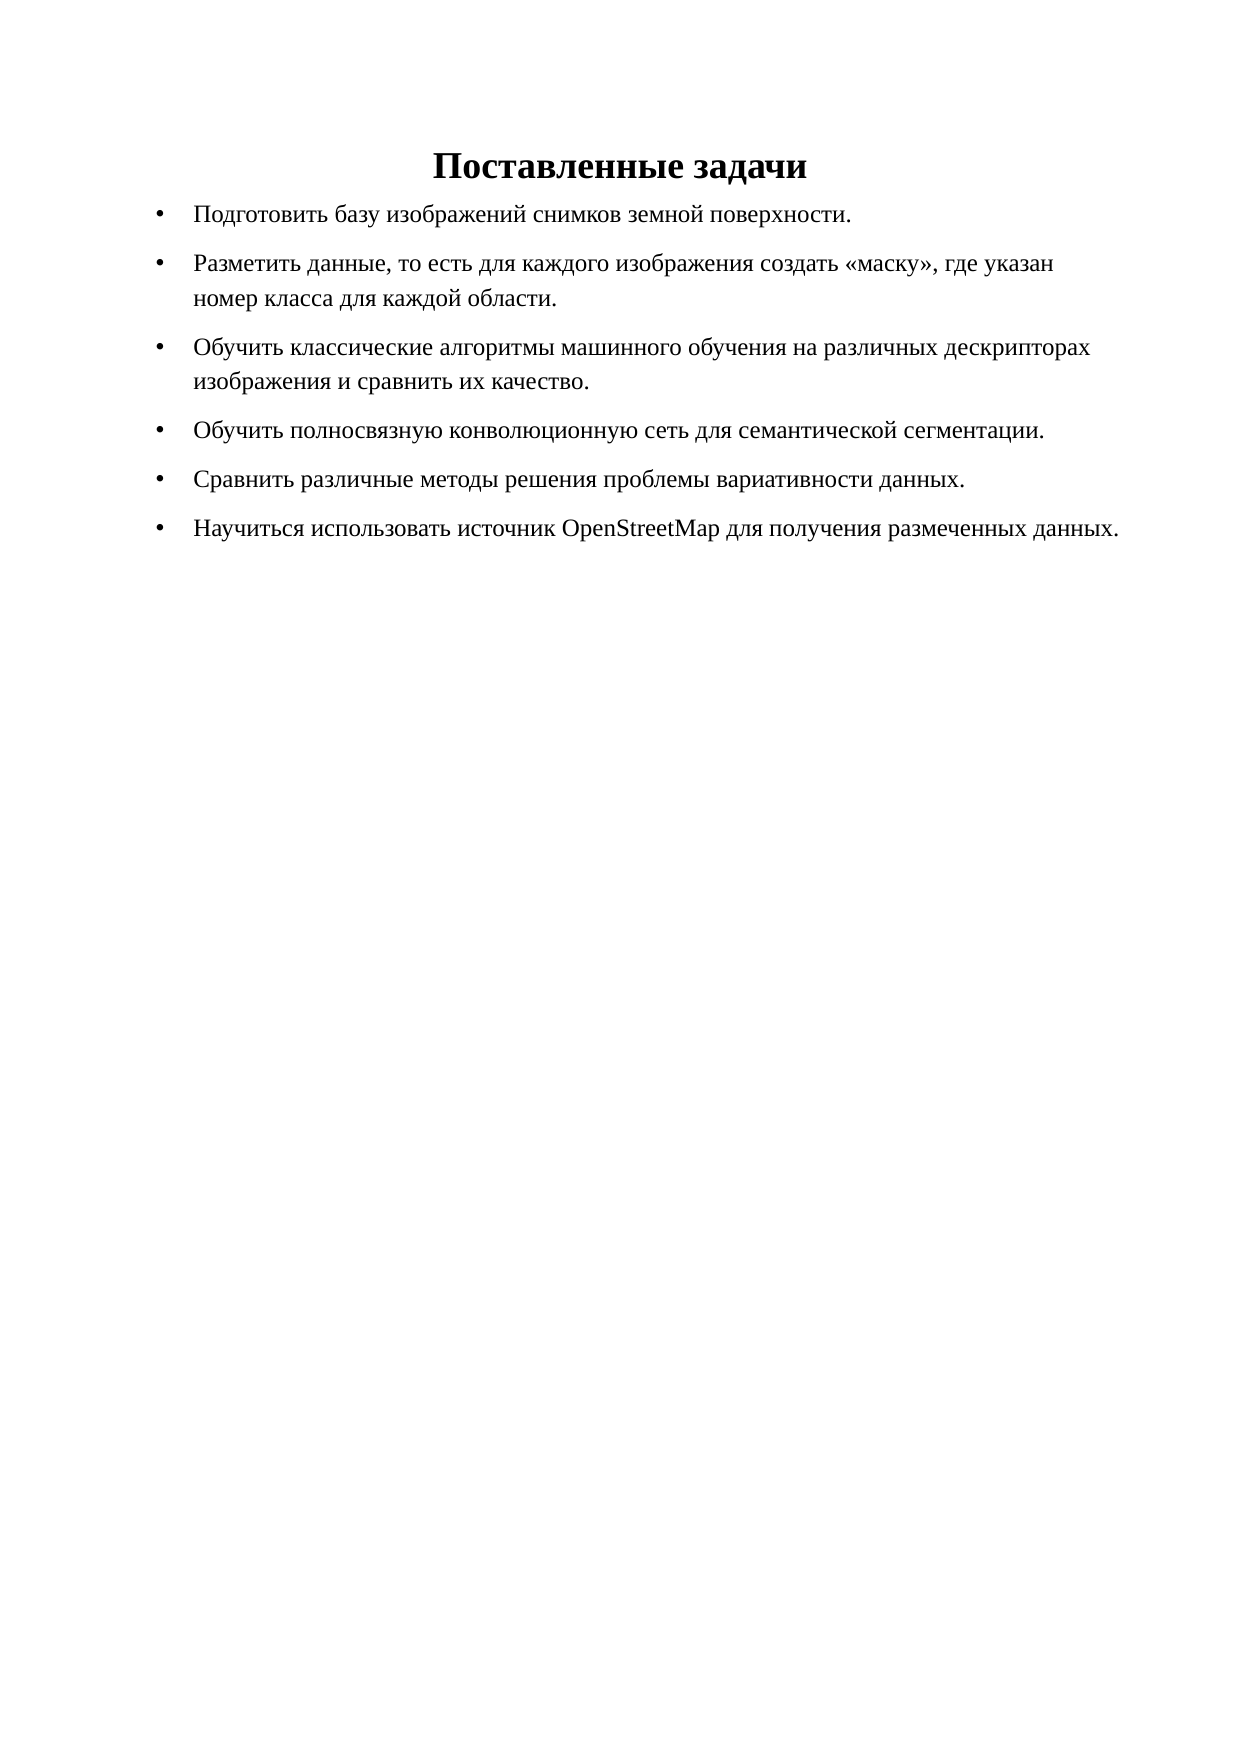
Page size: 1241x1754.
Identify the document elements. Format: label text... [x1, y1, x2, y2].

list Подготовить базу изображений снимков земной поверхности. [156, 199, 1122, 228]
subtitle Поставленные задачи [118, 143, 1122, 187]
list Обучить полносвязную конволюционную сеть для семантической сегментации. [156, 415, 1122, 444]
list Сравнить различные методы решения проблемы вариативности данных. [156, 464, 1122, 493]
list Разметить данные, то есть для каждого изображения создать «маску», где указан номер класса для каждой области. [156, 248, 1122, 312]
list Научиться использовать источник OpenStreetMap для получения размеченных данных. [156, 513, 1122, 542]
list Обучить классические алгоритмы машинного обучения на различных дескрипторах изображения и сравнить их качество. [156, 332, 1122, 395]
